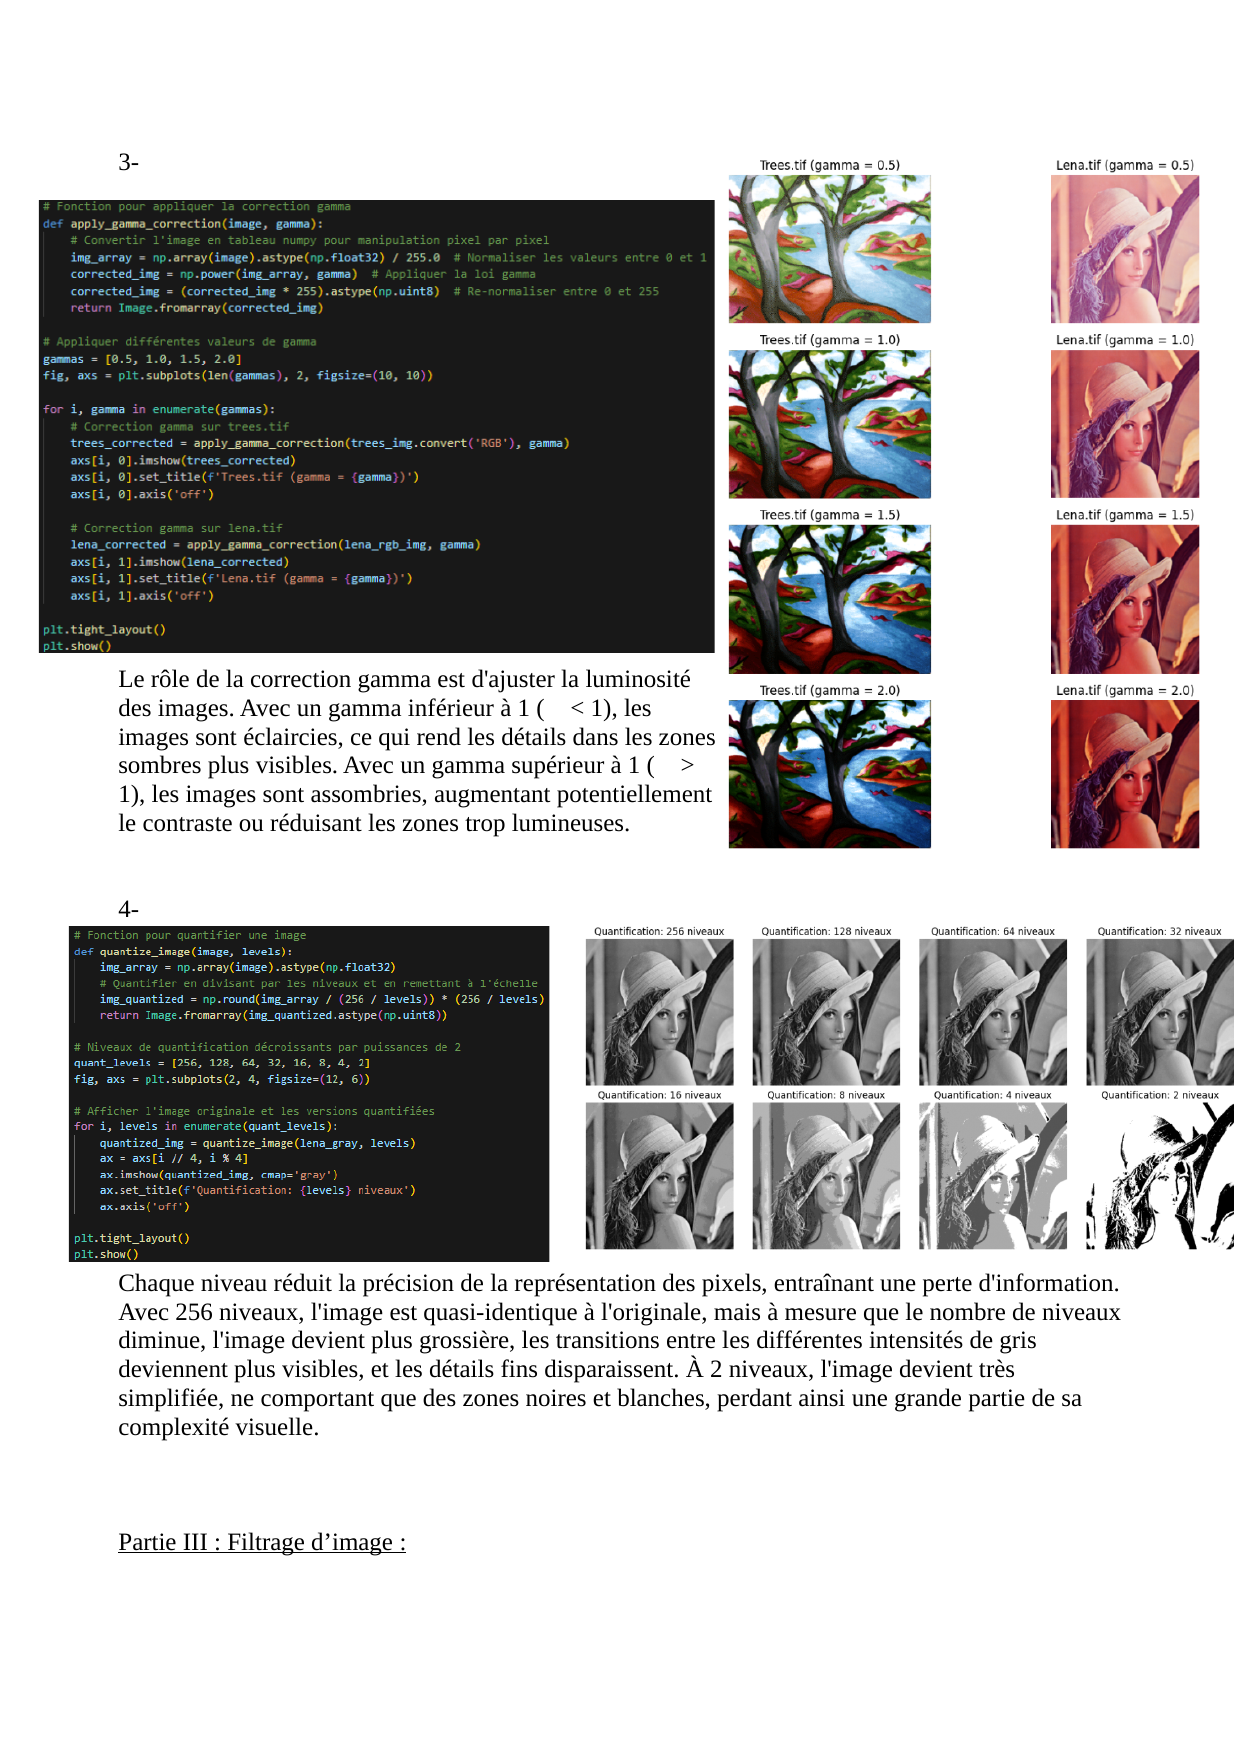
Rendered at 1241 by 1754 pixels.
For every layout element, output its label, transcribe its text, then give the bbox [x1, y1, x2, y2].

picture [68, 926, 550, 1262]
text 4- [118, 894, 1122, 923]
text 3- [118, 147, 1122, 176]
text Chaque niveau réduit la précision de la représentation des pixels, entraînant une perte d'information. Avec 256 niveaux, l'image est quasi-identique à l'originale, mais à mesure que le nombre de niveaux diminue, l'image devient plus grossière, les transitions entre les différentes intensités de gris deviennent plus visibles, et les détails fins disparaissent. À 2 niveaux, l'image devient très simplifiée, ne comportant que des zones noires et blanches, perdant ainsi une grande partie de sa complexité visuelle. [118, 1268, 1122, 1441]
text Partie III : Filtrage d’image : [118, 1527, 1122, 1556]
picture [582, 923, 1237, 1252]
picture [38, 200, 715, 653]
text Le rôle de la correction gamma est d'ajuster la luminosité des images. Avec un gamma inférieur à 1 (𝛾 < 1), les images sont éclaircies, ce qui rend les détails dans les zones sombres plus visibles. Avec un gamma supérieur à 1 (𝛾 > 1), les images sont assombries, augmentant potentiellement le contraste ou réduisant les zones trop lumineuses. [118, 664, 724, 837]
picture [724, 157, 1202, 851]
